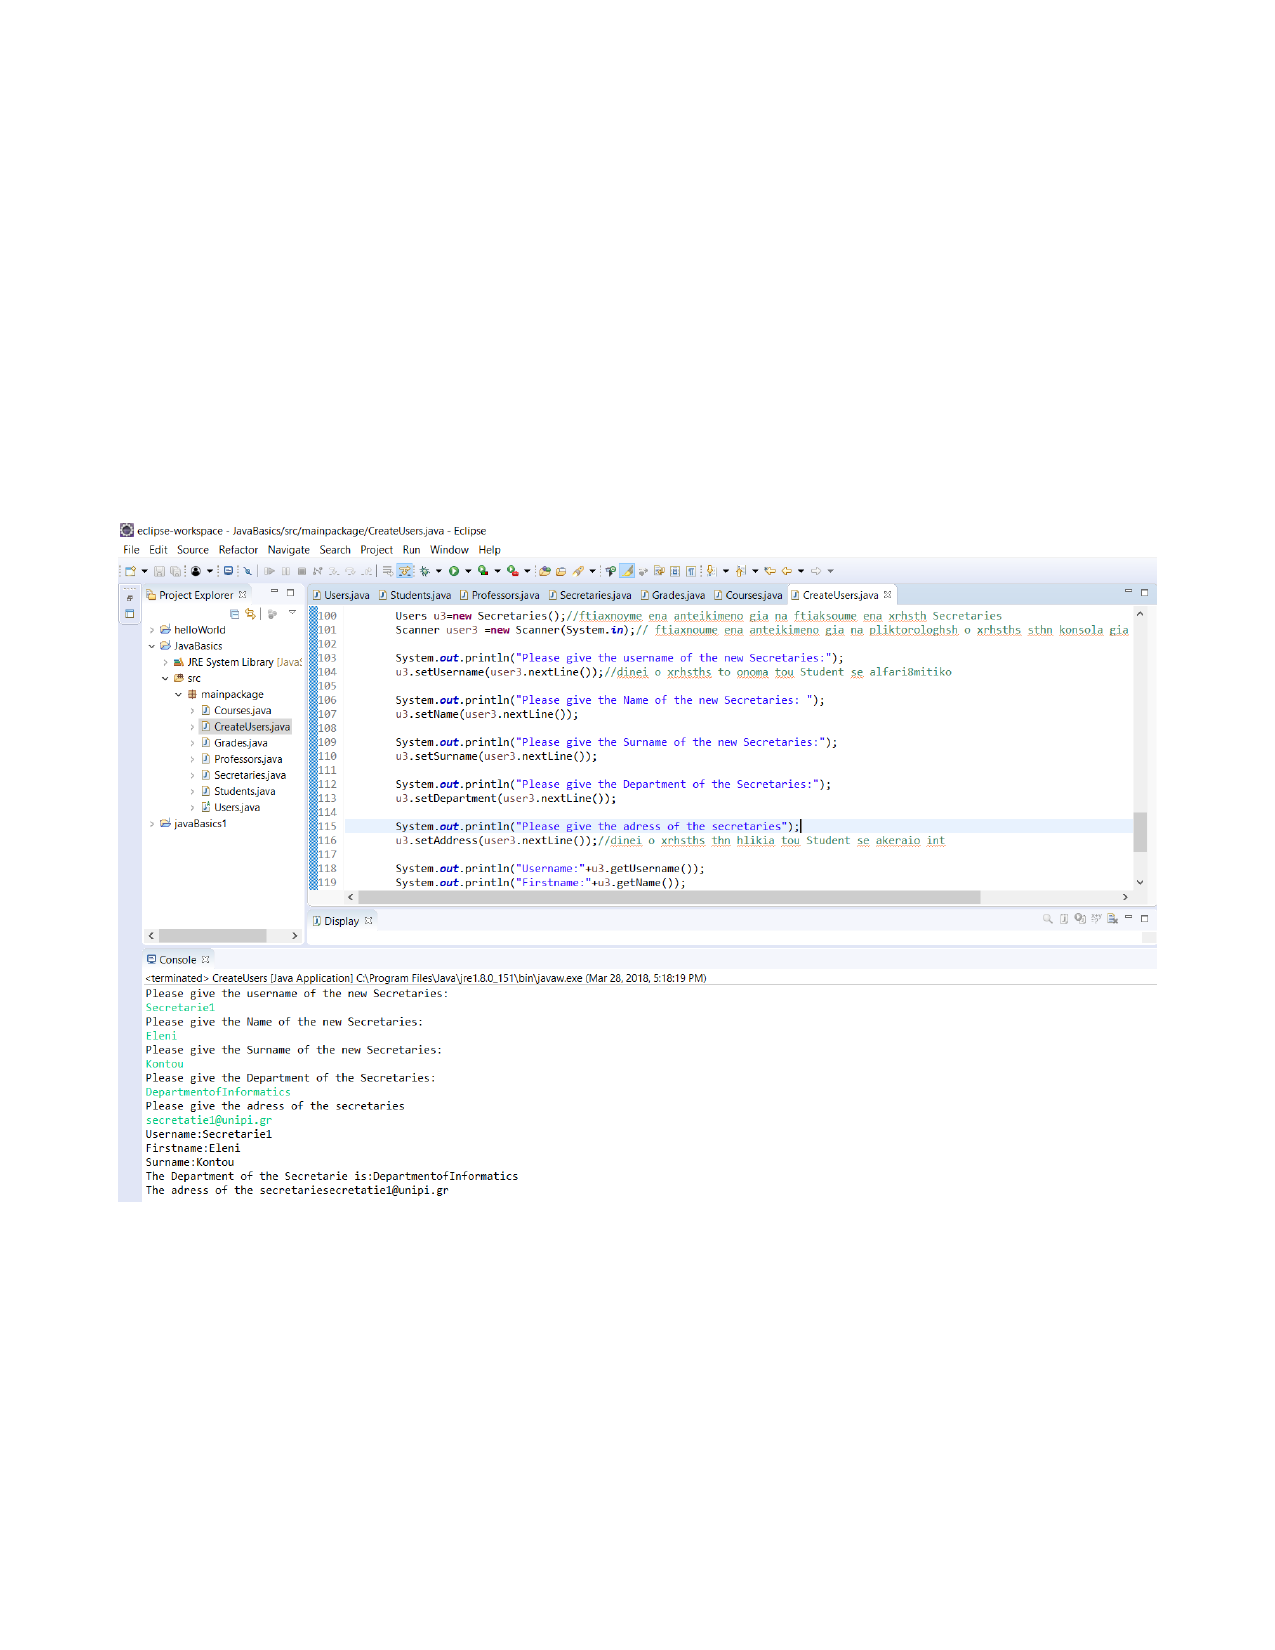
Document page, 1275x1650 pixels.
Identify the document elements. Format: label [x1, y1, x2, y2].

picture [118, 520, 1157, 1202]
